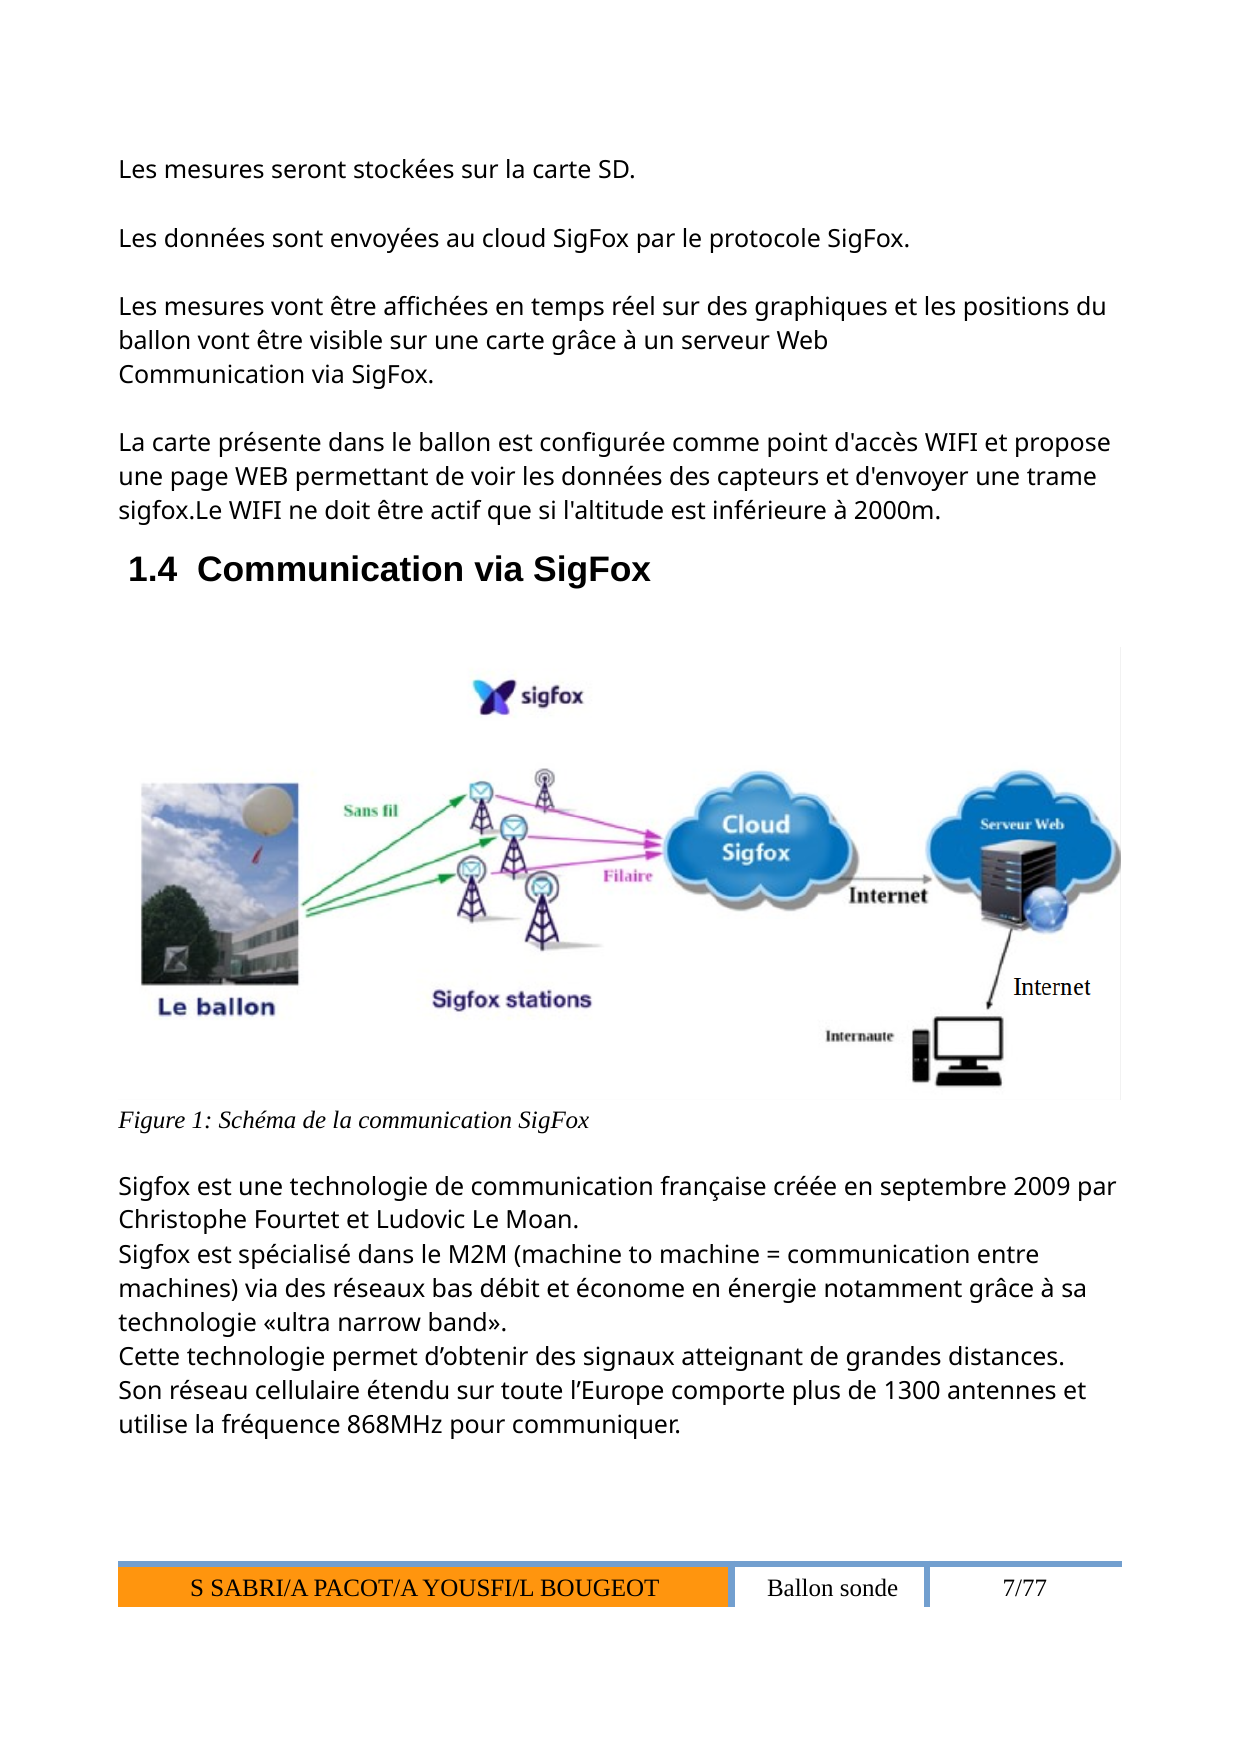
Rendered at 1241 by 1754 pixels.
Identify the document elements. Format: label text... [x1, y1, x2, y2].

text Les données sont envoyées au cloud SigFox par le protocole SigFox. [118, 220, 1122, 254]
text Les mesures vont être affichées en temps réel sur des graphiques et les positions du ballon vont être visible sur une carte grâce à un serveur Web [118, 288, 1122, 357]
text Les mesures seront stockées sur la carte SD. [118, 152, 1122, 186]
text Cette technologie permet d’obtenir des signaux atteignant de grandes distances. [118, 1338, 1122, 1372]
text La carte présente dans le ballon est configurée comme point d'accès WIFI et propose une page WEB permettant de voir les données des capteurs et d'envoyer une trame sigfox.Le WIFI ne doit être actif que si l'altitude est inférieure à 2000m. [118, 425, 1122, 527]
text Communication via SigFox. [118, 357, 1122, 391]
text Figure 1: Schéma de la communication SigFox [118, 1100, 1122, 1134]
picture [118, 647, 1123, 1100]
text Sigfox est une technologie de communication française créée en septembre 2009 par Christophe Fourtet et Ludovic Le Moan. [118, 1168, 1122, 1236]
text Sigfox est spécialisé dans le M2M (machine to machine = communication entre machines) via des réseaux bas débit et économe en énergie notamment grâce à sa technologie «ultra narrow band». [118, 1236, 1122, 1338]
text Son réseau cellulaire étendu sur toute l’Europe comporte plus de 1300 antennes et utilise la fréquence 868MHz pour communiquer. [118, 1372, 1122, 1441]
subtitle Communication via SigFox [118, 548, 1122, 588]
